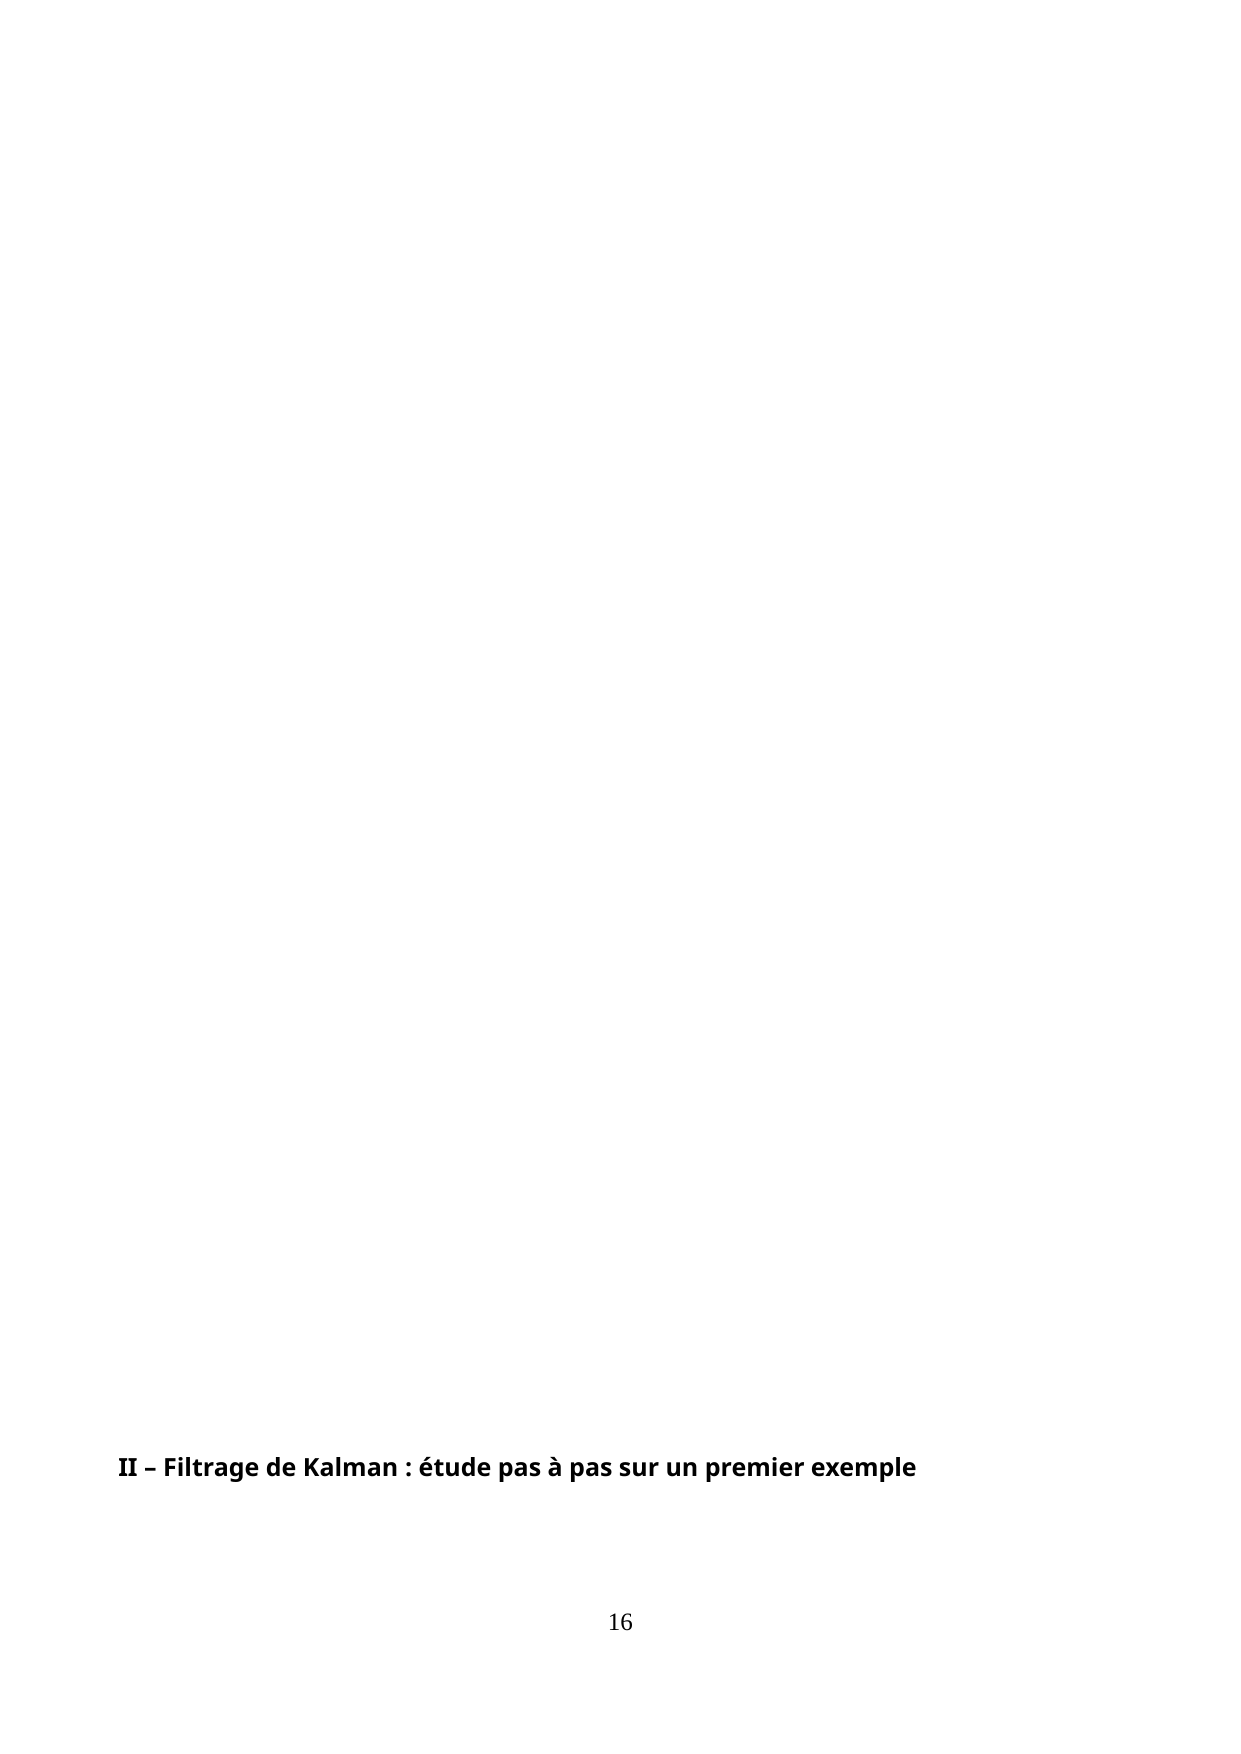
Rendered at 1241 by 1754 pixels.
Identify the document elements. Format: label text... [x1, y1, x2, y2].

text II – Filtrage de Kalman : étude pas à pas sur un premier exemple [118, 1450, 1122, 1484]
